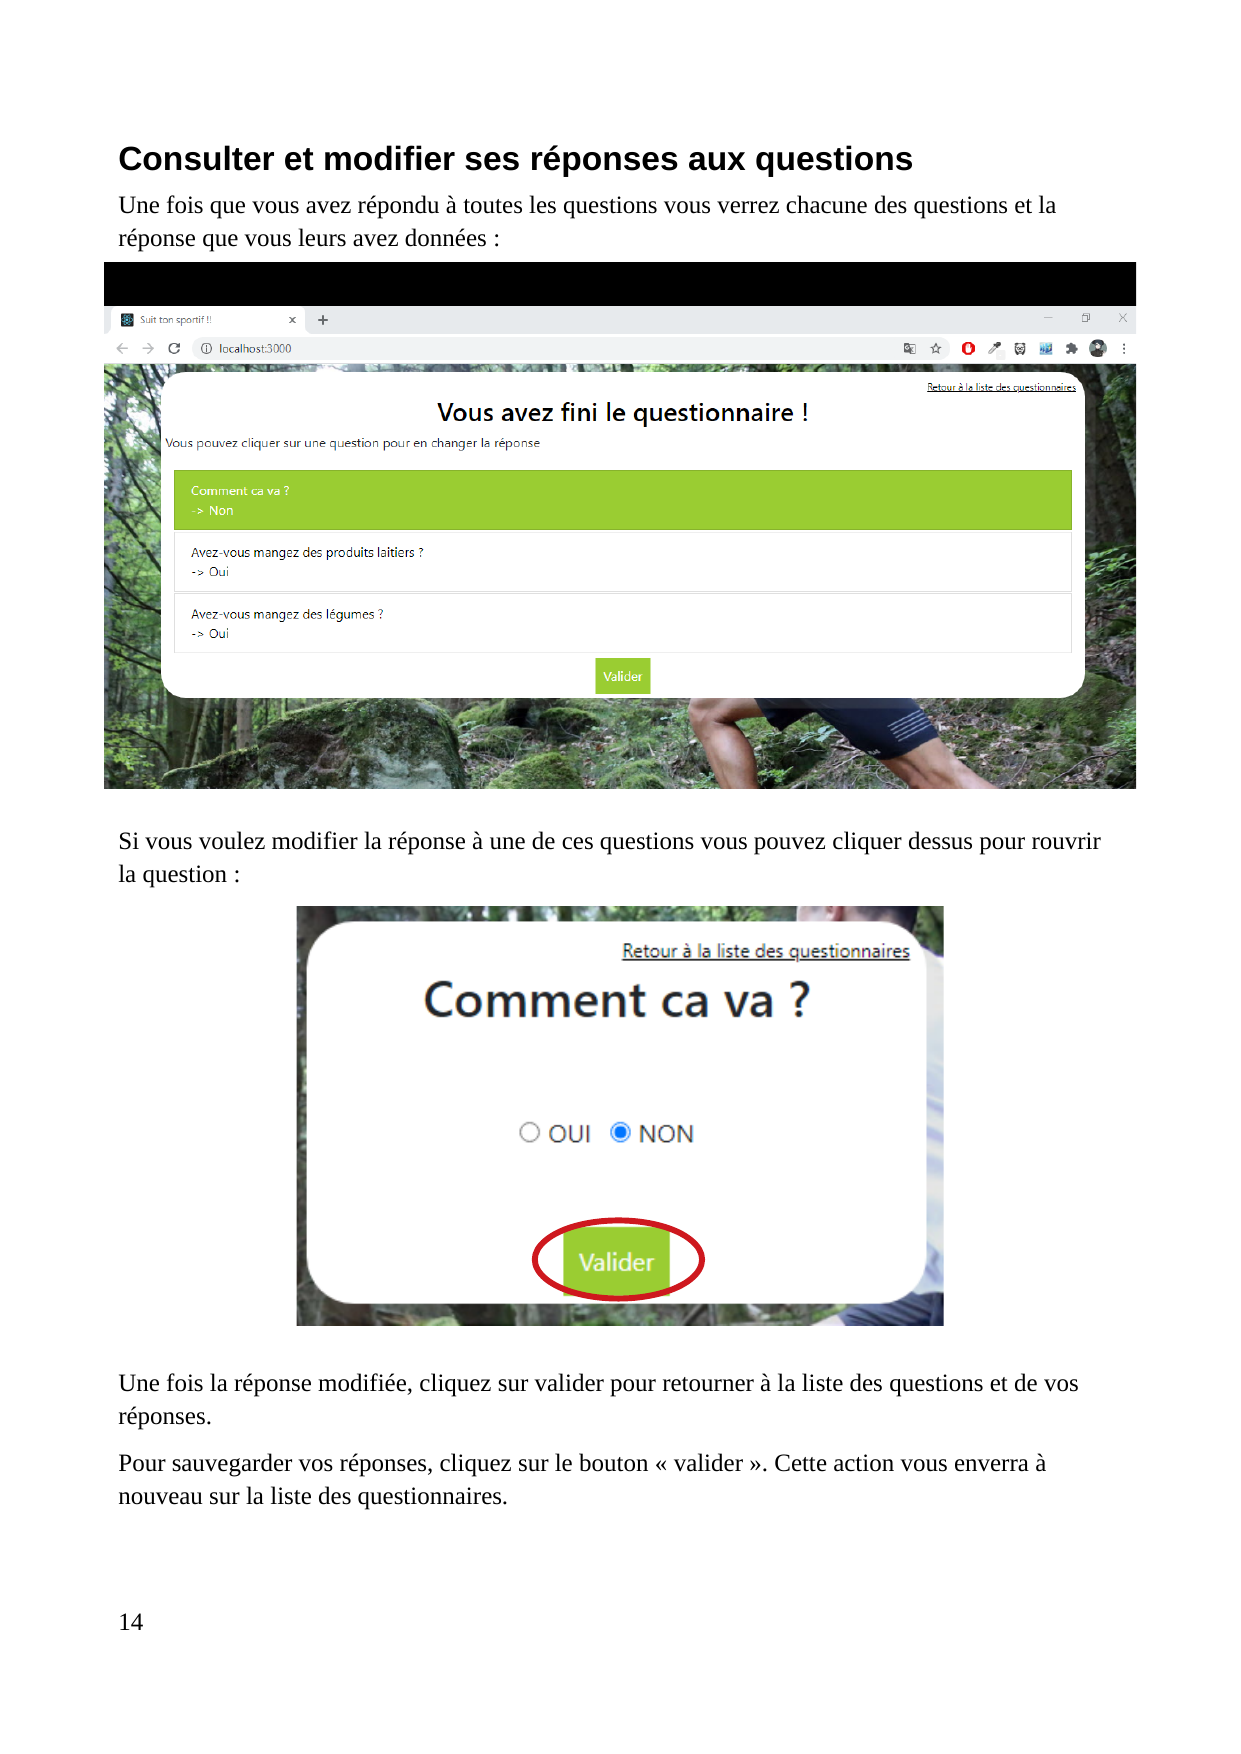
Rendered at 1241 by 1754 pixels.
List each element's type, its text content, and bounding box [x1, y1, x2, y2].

subtitle Consulter et modifier ses réponses aux questions [118, 139, 1122, 178]
text Pour sauvegarder vos réponses, cliquez sur le bouton « valider ». Cette action vous enverra à nouveau sur la liste des questionnaires. [118, 1448, 1122, 1510]
picture [296, 906, 944, 1326]
text Si vous voulez modifier la réponse à une de ces questions vous pouvez cliquer dessus pour rouvrir la question : [118, 786, 1122, 887]
text Une fois que vous avez répondu à toutes les questions vous verrez chacune des questions et la réponse que vous leurs avez données : [118, 190, 1122, 252]
text Une fois la réponse modifiée, cliquez sur valider pour retourner à la liste des questions et de vos réponses. [118, 1368, 1122, 1429]
